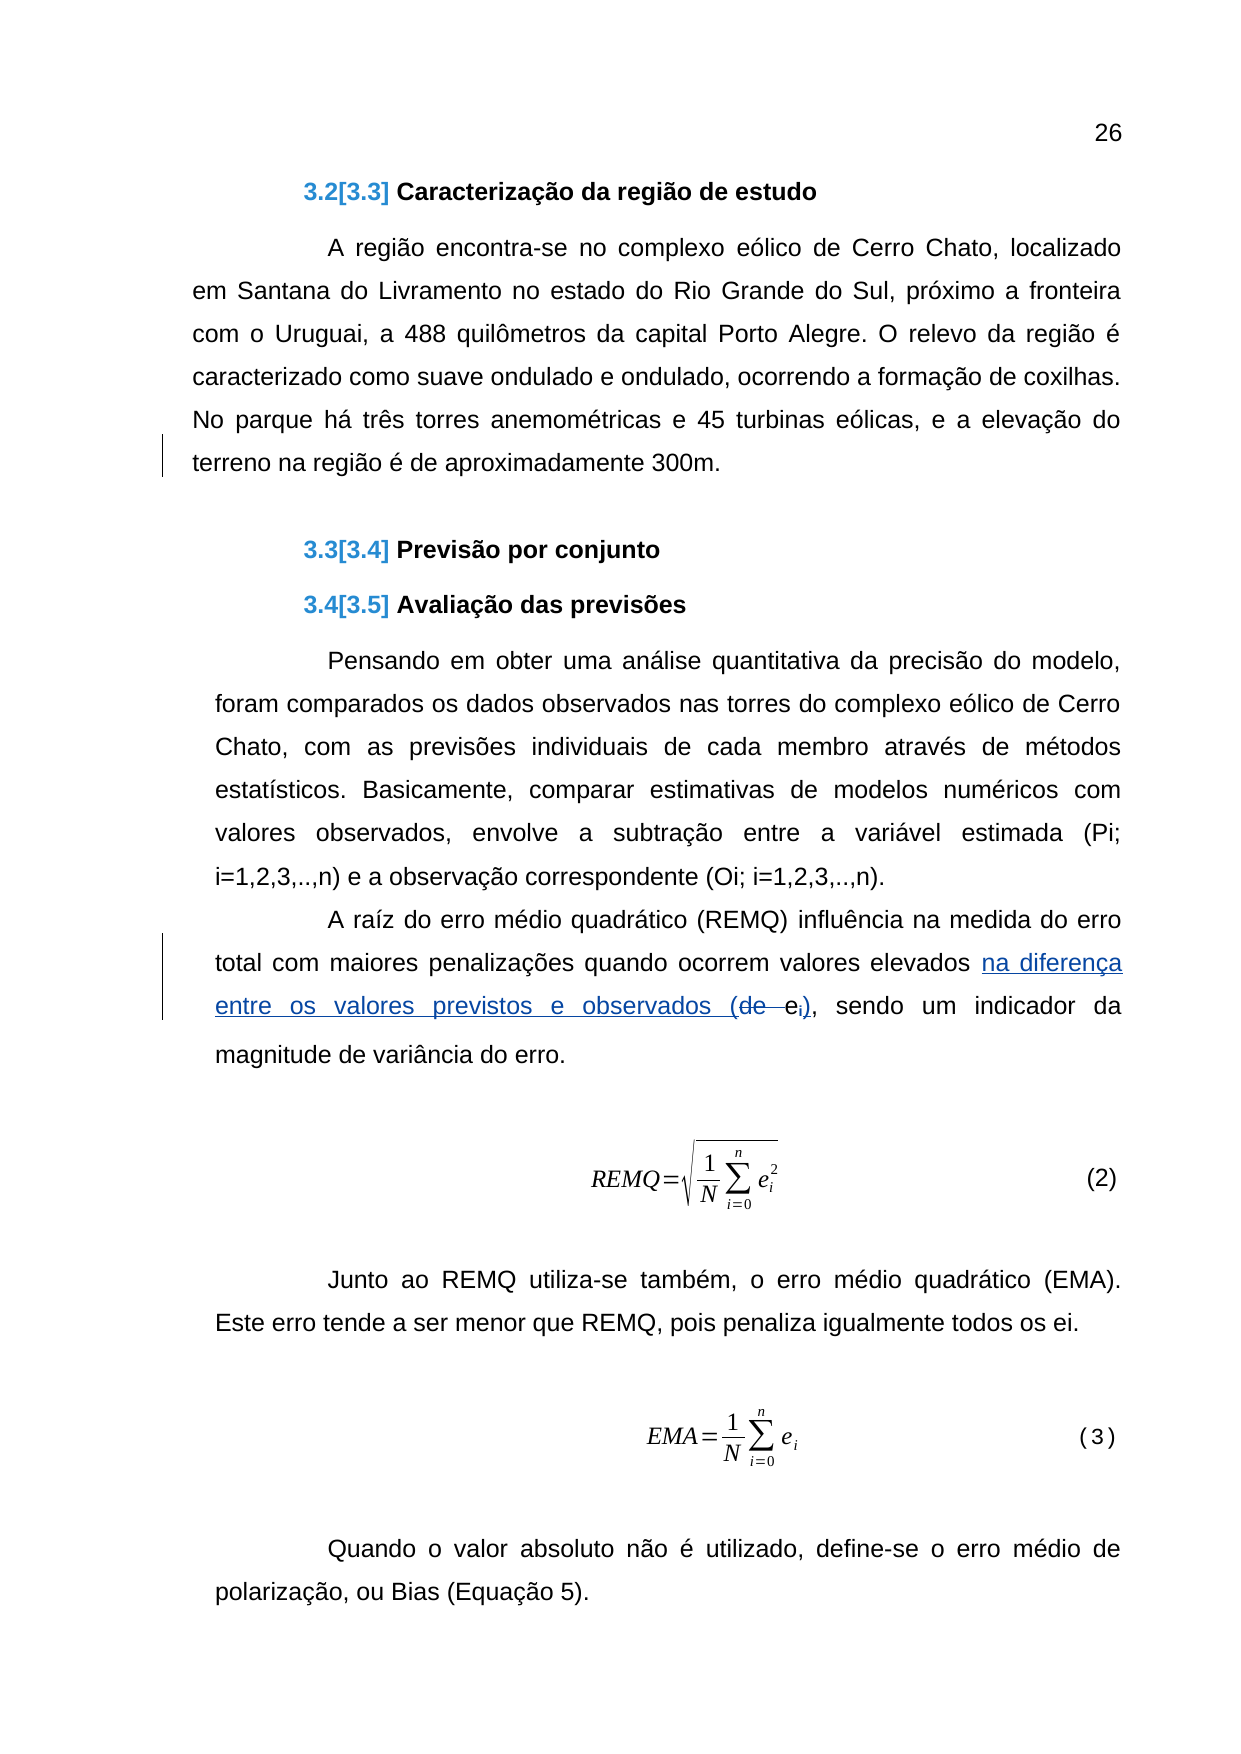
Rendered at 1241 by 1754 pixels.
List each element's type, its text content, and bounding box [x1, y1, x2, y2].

text (2) [177, 1139, 1122, 1212]
text Quando o valor absoluto não é utilizado, define-se o erro médio de polarização, ou Bias (Equação 5). [215, 1533, 1122, 1605]
text A região encontra-se no complexo eólico de Cerro Chato, localizado em Santana do Livramento no estado do Rio Grande do Sul, próximo a fronteira com o Uruguai, a 488 quilômetros da capital Porto Alegre. O relevo da região é caracterizado como suave ondulado e ondulado, ocorrendo a formação de coxilhas. No parque há três torres anemométricas e 45 turbinas eólicas, e a elevação do terreno na região é de aproximadamente 300m. [177, 233, 1122, 477]
text (3) [215, 1402, 1122, 1469]
text A raíz do erro médio quadrático (REMQ) influência na medida do erro total com maiores penalizações quando ocorrem valores elevados na diferença entre os valores previstos e observados (ei), sendo um indicador da magnitude de variância do erro. [215, 905, 1122, 1071]
text Junto ao REMQ utiliza-se também, o erro médio quadrático (EMA). Este erro tende a ser menor que REMQ, pois penaliza igualmente todos os ei. [215, 1265, 1122, 1337]
subtitle Caracterização da região de estudo [215, 177, 1122, 206]
subtitle Avaliação das previsões [215, 590, 1122, 619]
text Pensando em obter uma análise quantitativa da precisão do modelo, foram comparados os dados observados nas torres do complexo eólico de Cerro Chato, com as previsões individuais de cada membro através de métodos estatísticos. Basicamente, comparar estimativas de modelos numéricos com valores observados, envolve a subtração entre a variável estimada (Pi; i=1,2,3,..,n) e a observação correspondente (Oi; i=1,2,3,..,n). [215, 646, 1122, 890]
subtitle Previsão por conjunto [215, 535, 1122, 563]
